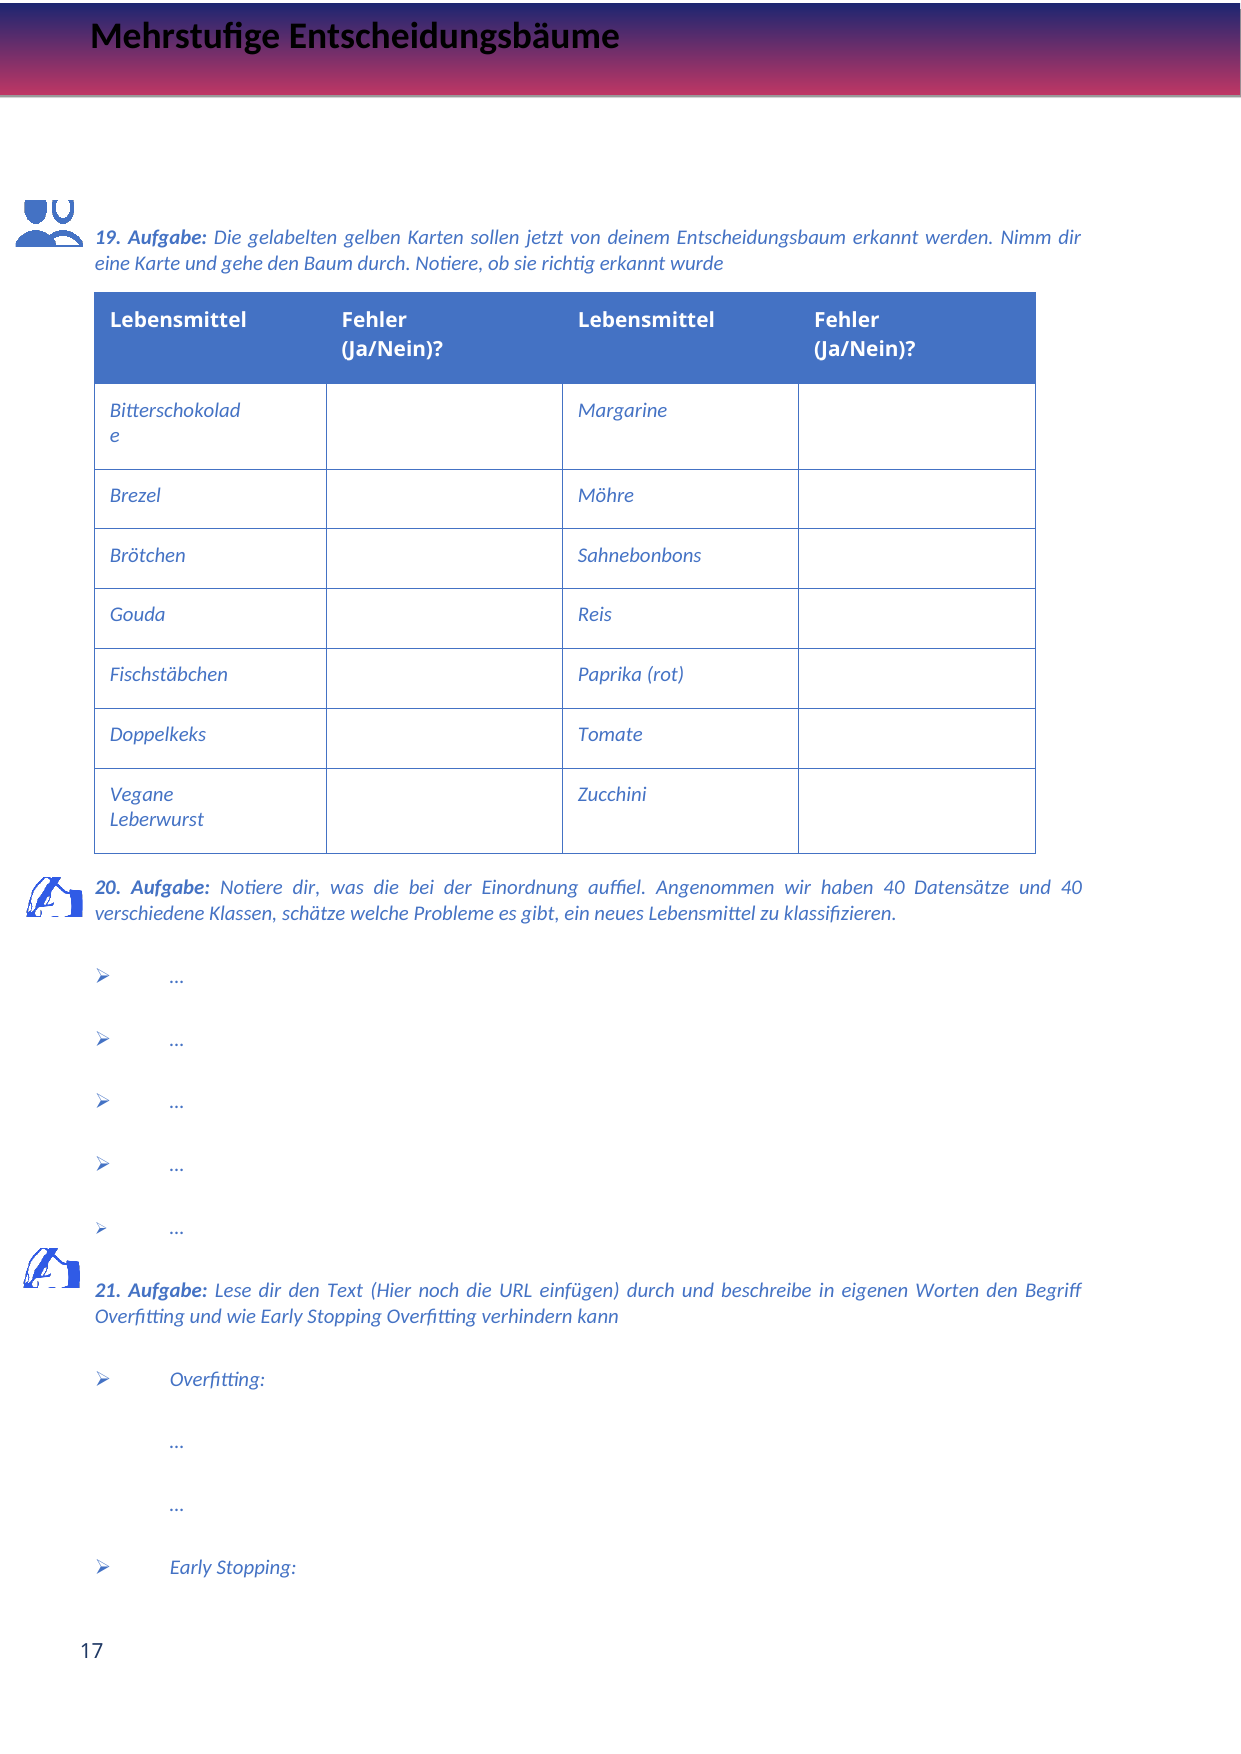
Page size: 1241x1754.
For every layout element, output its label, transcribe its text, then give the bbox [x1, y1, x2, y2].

table_cell Tomate [563, 709, 798, 767]
table_cell Sahnebonbons [563, 529, 798, 588]
table_cell [327, 529, 562, 588]
text … [169, 1492, 1086, 1517]
table_cell [327, 769, 562, 853]
text 20. Aufgabe: Notiere dir, was die bei der Einordnung auffiel. Angenommen wir haben 40 Datensätze und 40 verschiedene Klassen, schätze welche Probleme es gibt, ein neues Lebensmittel zu klassifizieren. [94, 874, 1086, 925]
table_cell [799, 589, 1035, 648]
table_cell Paprika (rot) [563, 649, 798, 708]
list … [94, 1089, 1086, 1114]
table_header Fehler (Ja/Nein)? [327, 293, 562, 383]
table_cell [799, 649, 1035, 708]
table_cell Reis [563, 589, 798, 648]
table_cell [799, 769, 1035, 853]
table_cell [327, 649, 562, 708]
table_cell [799, 470, 1035, 528]
table_cell Gouda [95, 589, 326, 648]
table_cell Vegane Leberwurst [95, 769, 326, 853]
table_cell Margarine [563, 384, 798, 468]
list Early Stopping: [94, 1554, 1086, 1580]
list … [94, 1026, 1086, 1051]
table_header Lebensmittel [563, 293, 798, 383]
table_cell [327, 589, 562, 648]
table_cell [799, 384, 1035, 468]
list Overfitting: [94, 1366, 1086, 1391]
list … [94, 963, 1086, 988]
text … [169, 1429, 1086, 1454]
text 19. Aufgabe: Die gelabelten gelben Karten sollen jetzt von deinem Entscheidungsbaum erkannt werden. Nimm dir eine Karte und gehe den Baum durch. Notiere, ob sie richtig erkannt wurde [94, 224, 1086, 275]
table_cell Brötchen [95, 529, 326, 588]
list … [94, 1152, 1086, 1177]
table_cell [799, 529, 1035, 588]
table_cell [327, 384, 562, 468]
table_header Lebensmittel [95, 293, 326, 383]
table_cell Doppelkeks [95, 709, 326, 767]
table_cell Brezel [95, 470, 326, 528]
text 21. Aufgabe: Lese dir den Text (Hier noch die URL einfügen) durch und beschreibe in eigenen Worten den Begriff Overfitting und wie Early Stopping Overfitting verhindern kann [94, 1277, 1086, 1328]
table_cell Fischstäbchen [95, 649, 326, 708]
table_cell Möhre [563, 470, 798, 528]
table_header Fehler (Ja/Nein)? [799, 293, 1035, 383]
table_cell Zucchini [563, 769, 798, 853]
table_cell [327, 470, 562, 528]
table_cell Bitterschokolade [95, 384, 326, 468]
table_cell [327, 709, 562, 767]
list … [94, 1214, 1086, 1240]
table_cell [799, 709, 1035, 767]
